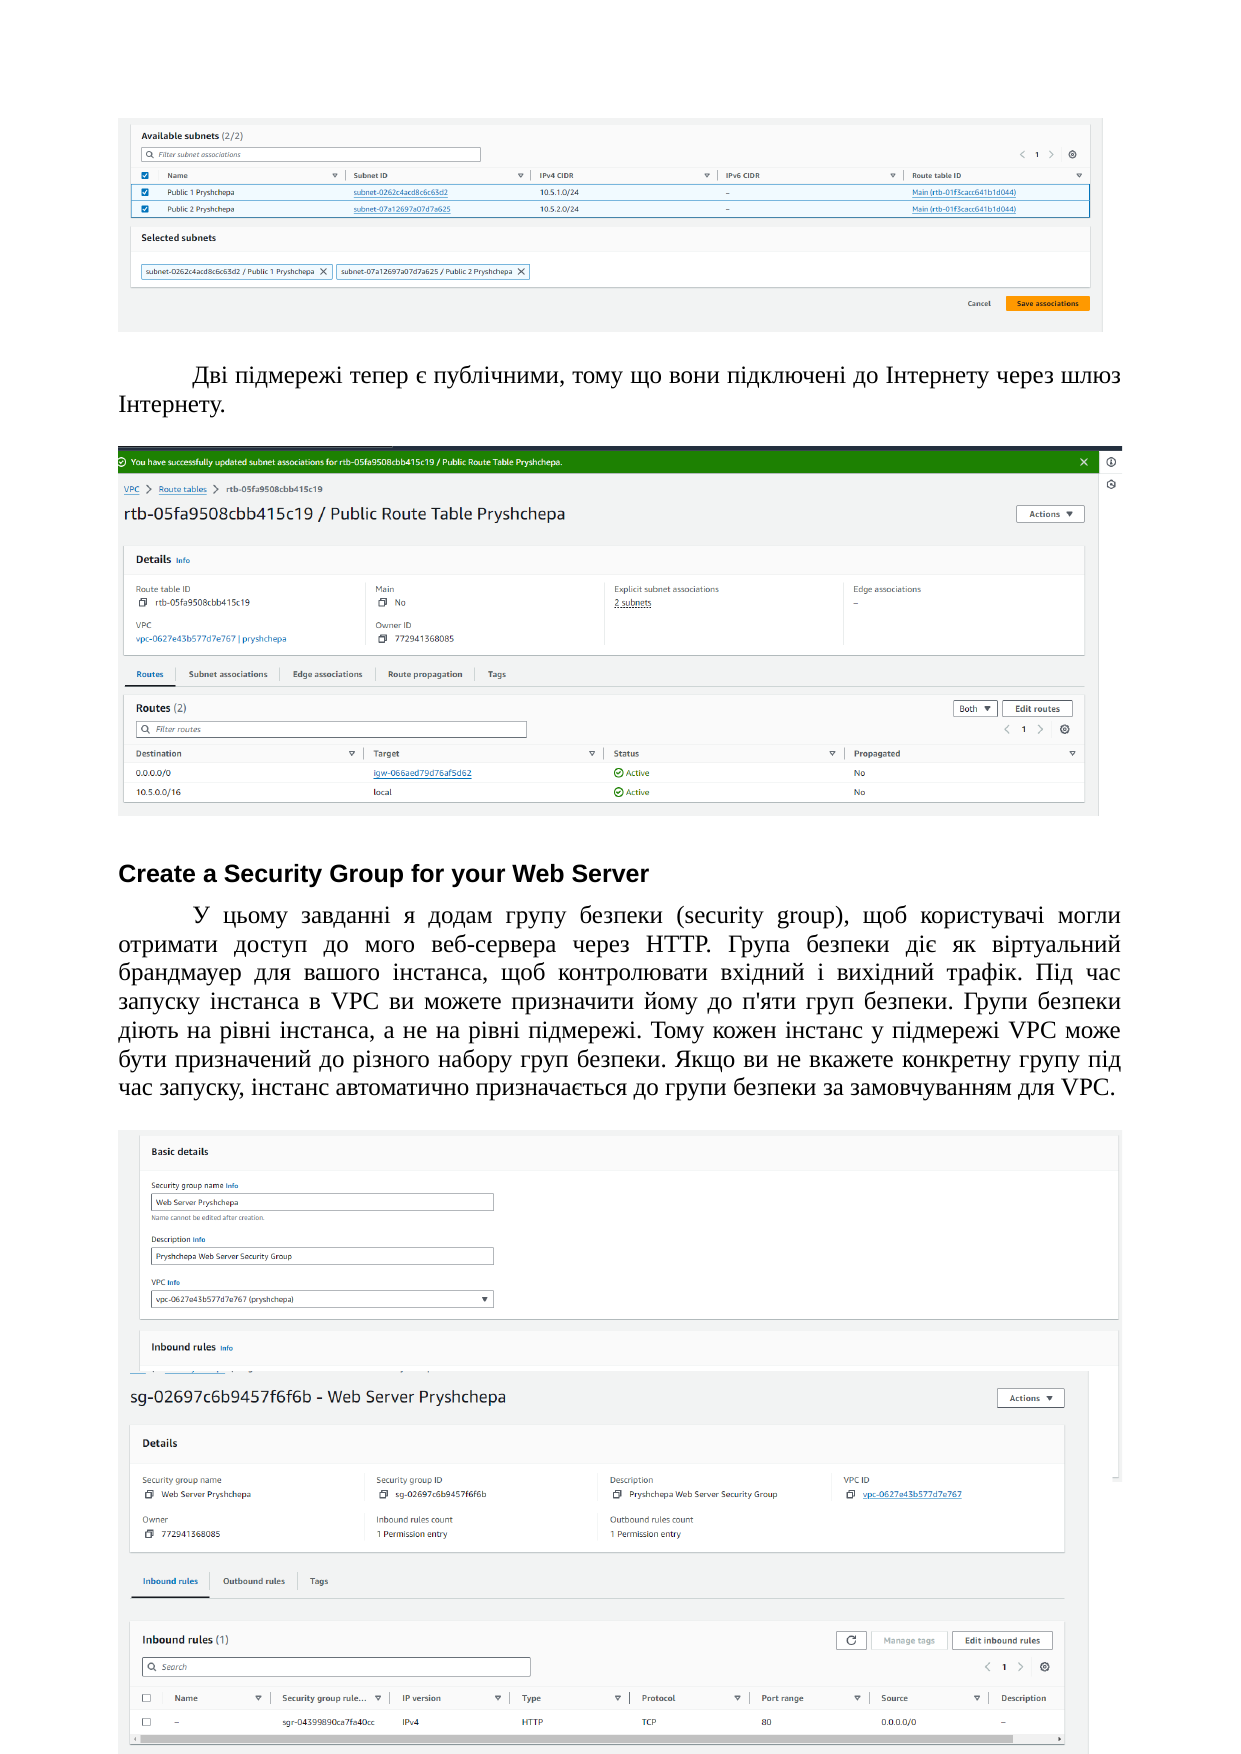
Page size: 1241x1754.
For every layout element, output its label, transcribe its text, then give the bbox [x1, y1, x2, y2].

picture [118, 1130, 1123, 1754]
text Дві підмережі тепер є публічними, тому що вони підключені до Інтернету через шлюз Інтернету. [118, 360, 1122, 418]
picture [118, 118, 1123, 332]
text У цьому завданні я додам групу безпеки (security group), щоб користувачі могли отримати доступ до мого веб-сервера через HTTP. Група безпеки діє як віртуальний брандмауер для вашого інстанса, щоб контролювати вхідний і вихідний трафік. Під час запуску інстанса в VPC ви можете призначити йому до п'яти груп безпеки. Групи безпеки діють на рівні інстанса, а не на рівні підмережі. Тому кожен інстанс у підмережі VPC може бути призначений до різного набору груп безпеки. Якщо ви не вкажете конкретну групу під час запуску, інстанс автоматично призначається до групи безпеки за замовчуванням для VPC. [118, 900, 1122, 1101]
subtitle Create a Security Group for your Web Server [118, 859, 1122, 887]
picture [118, 446, 1123, 816]
